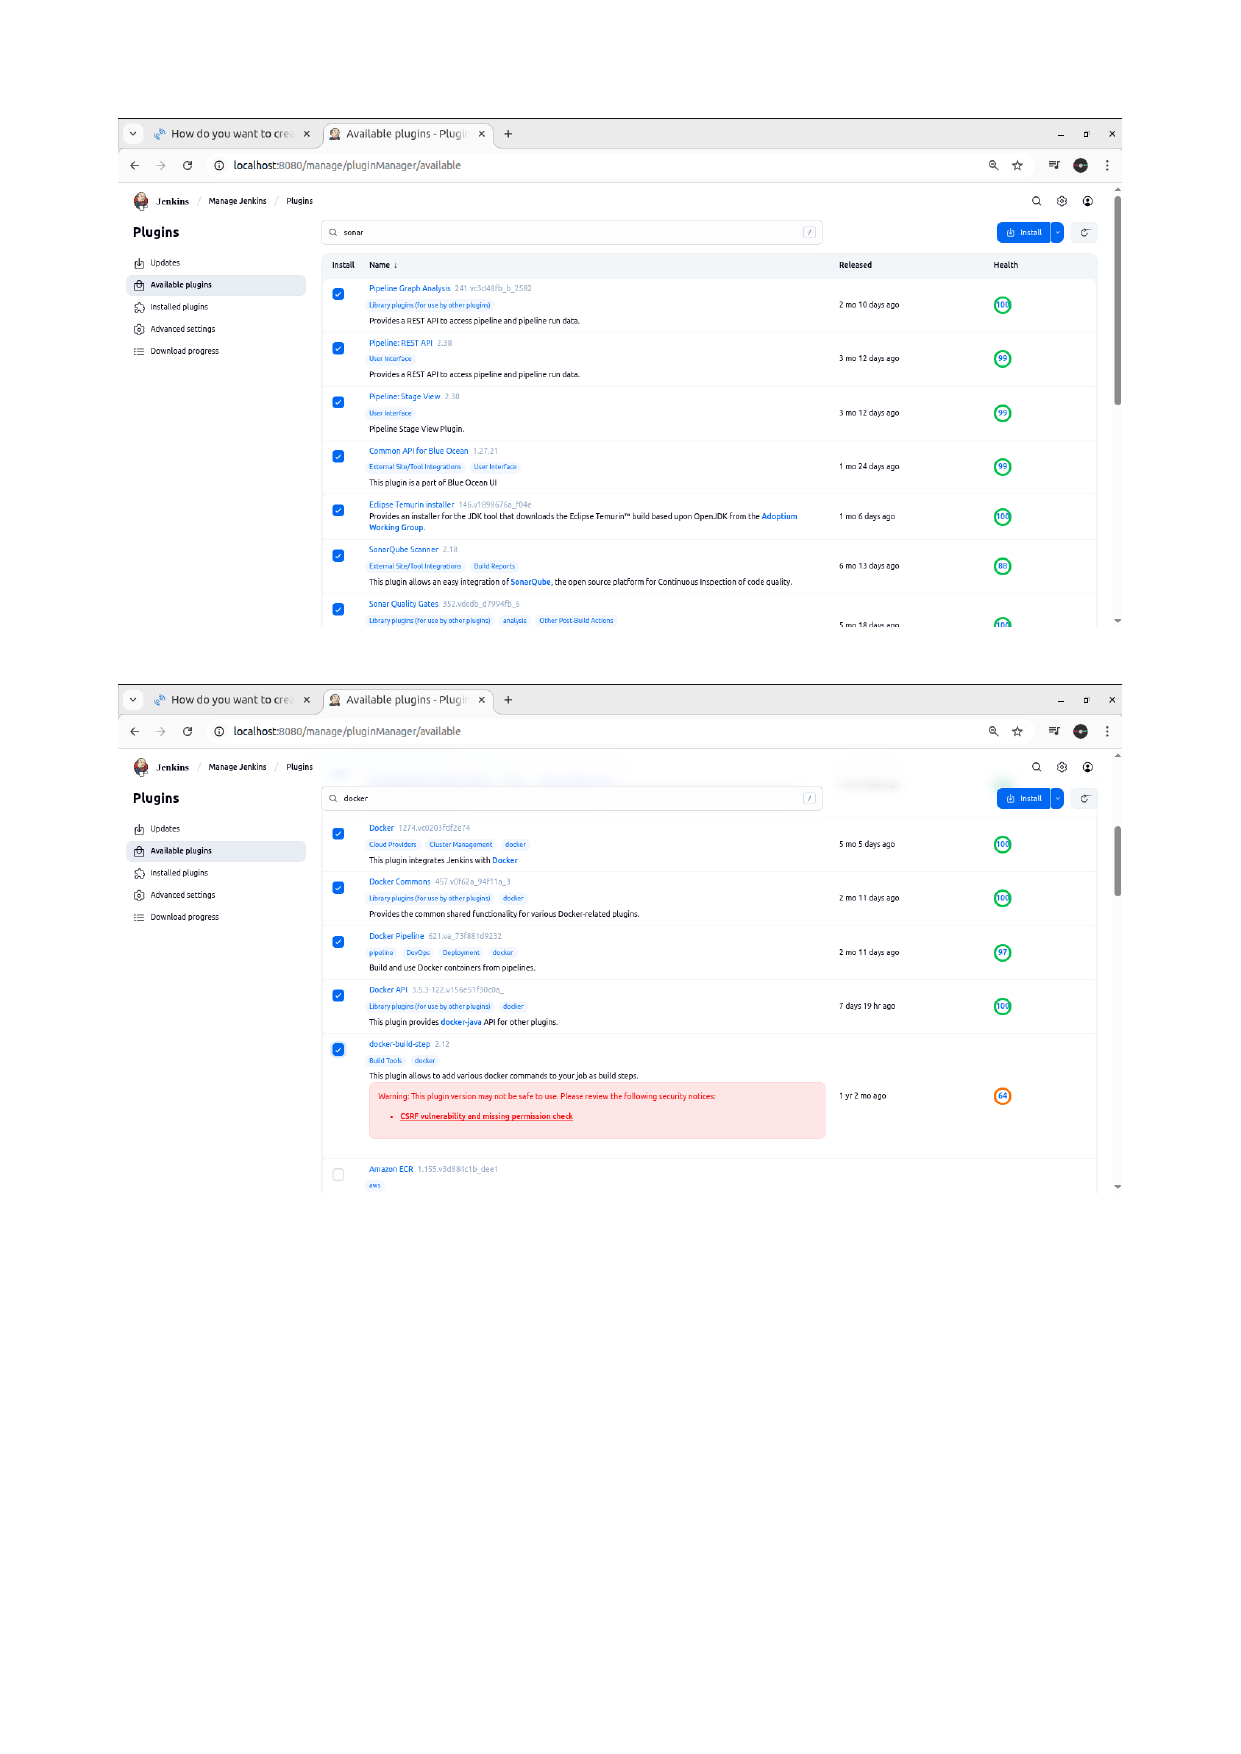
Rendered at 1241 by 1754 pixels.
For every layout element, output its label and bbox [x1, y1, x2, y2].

picture [118, 118, 1123, 627]
picture [118, 684, 1123, 1193]
